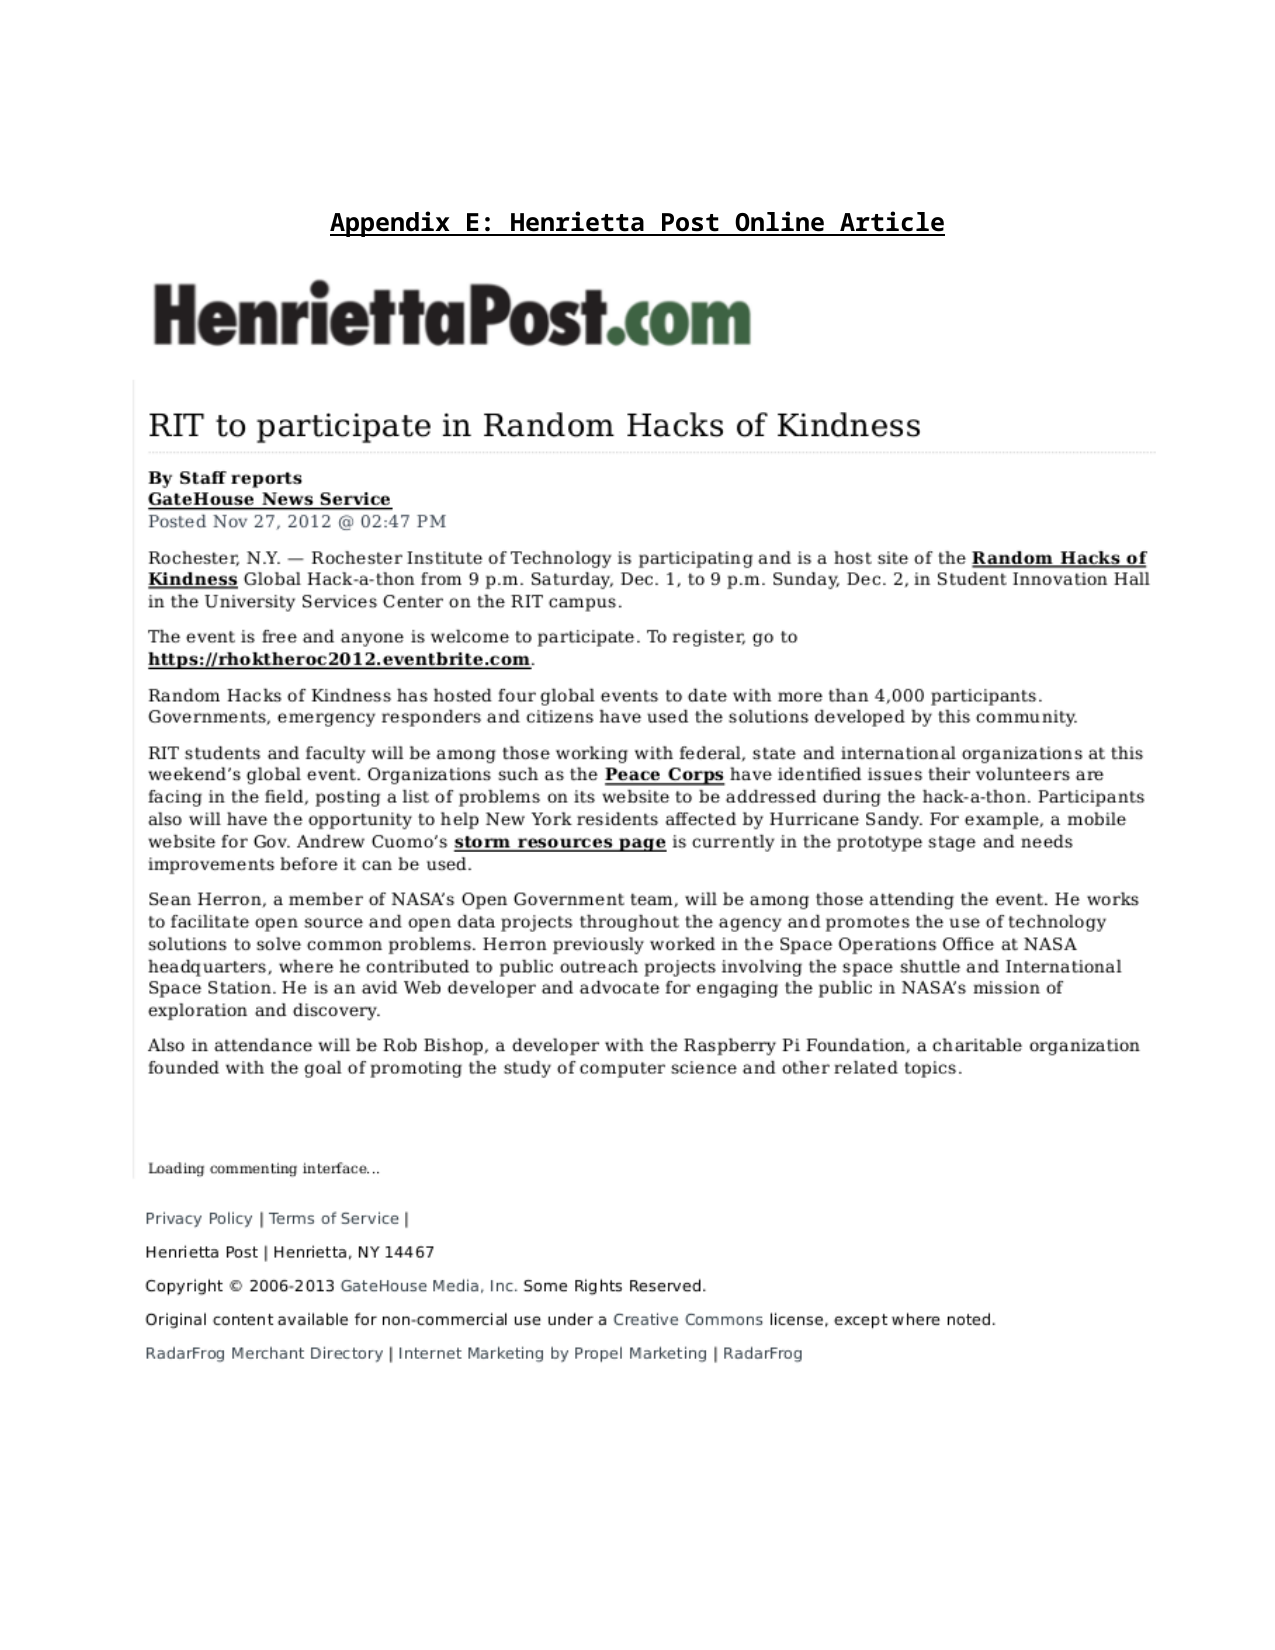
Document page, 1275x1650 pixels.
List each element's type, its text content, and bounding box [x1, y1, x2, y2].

text Appendix E: Henrietta Post Online Article [118, 205, 1157, 239]
picture [130, 272, 1169, 1387]
